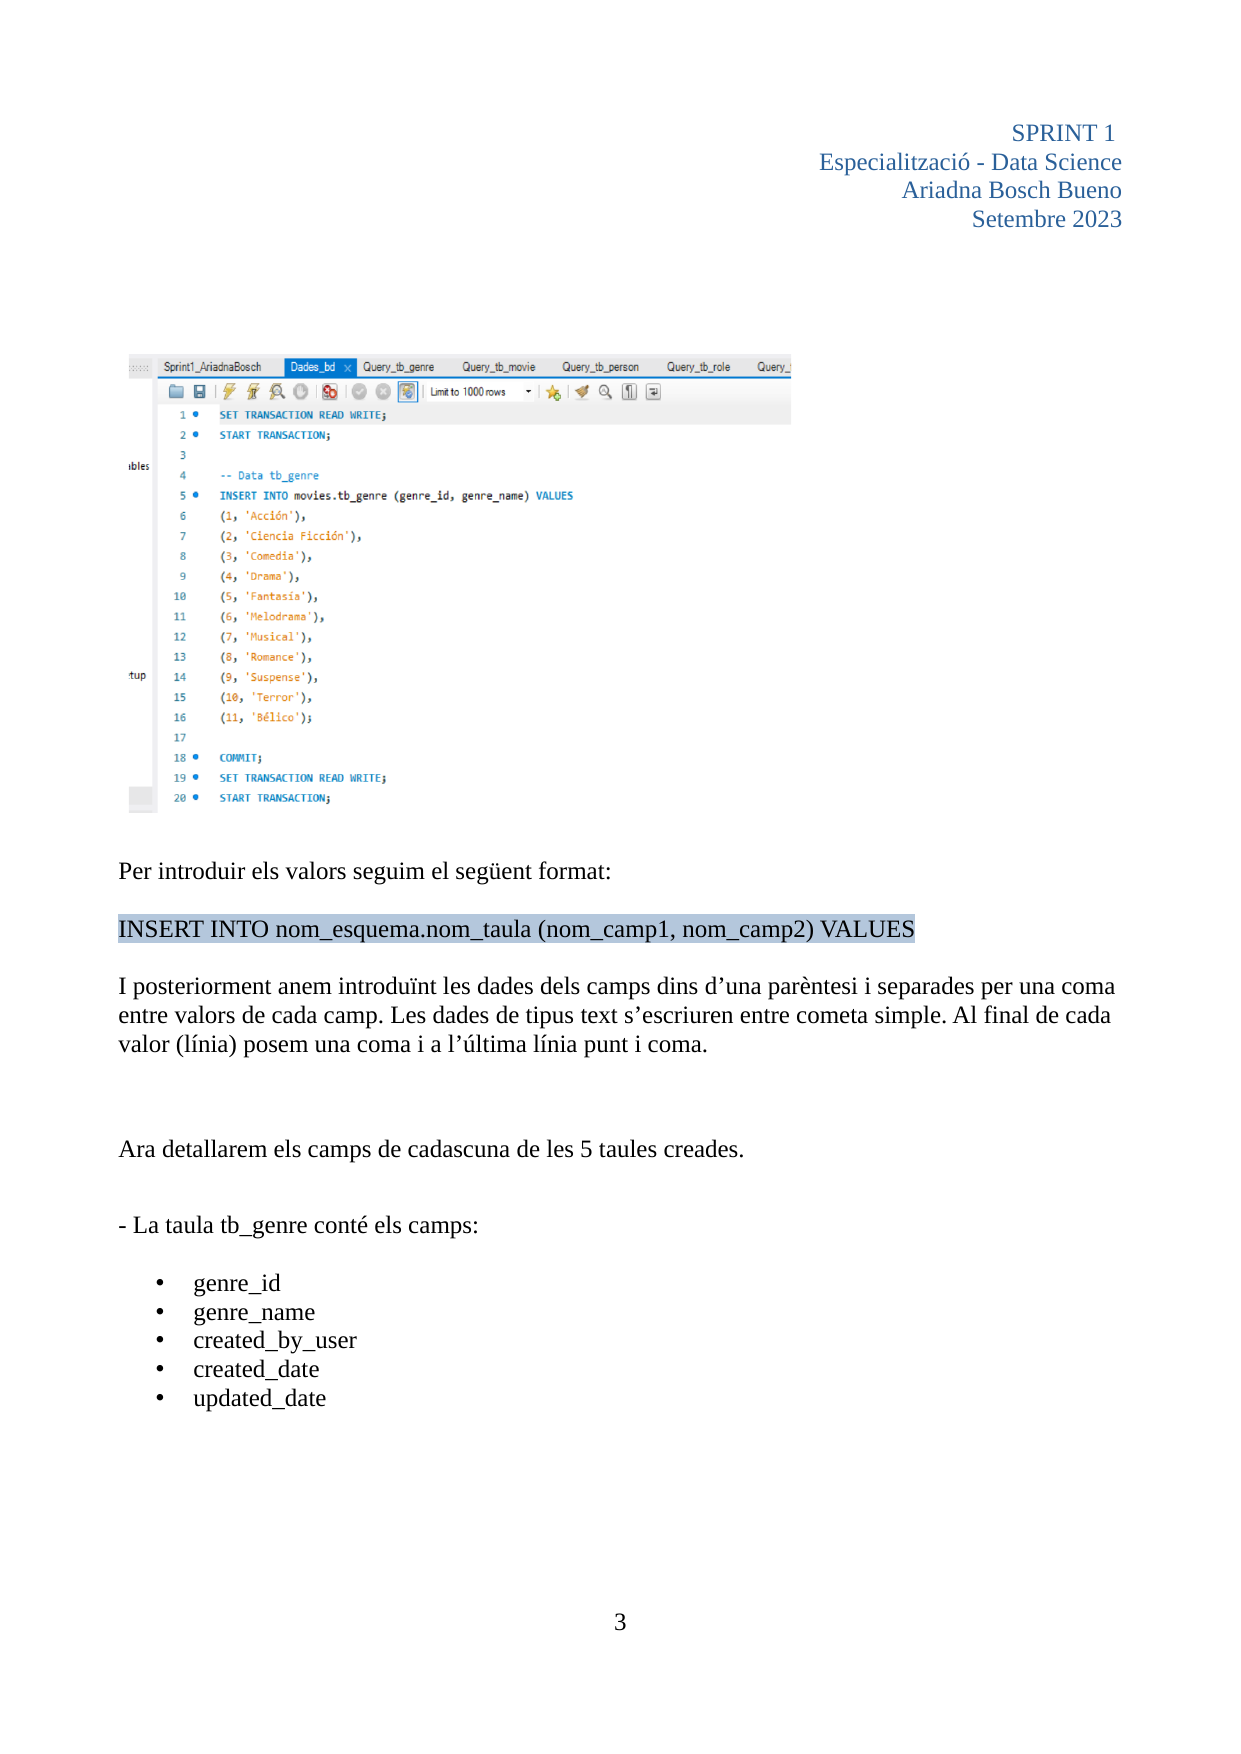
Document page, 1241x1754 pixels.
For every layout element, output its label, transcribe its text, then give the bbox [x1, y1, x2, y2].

picture [128, 354, 420, 813]
text I posteriorment anem introduïnt les dades dels camps dins d’una parèntesi i separades per una coma entre valors de cada camp. Les dades de tipus text s’escriuren entre cometa simple. Al final de cada valor (línia) posem una coma i a l’última línia punt i coma. [118, 971, 1122, 1058]
list genre_name [156, 1297, 1122, 1325]
text Per introduir els valors seguim el següent format: [118, 856, 1122, 885]
text Ara detallarem els camps de cadascuna de les 5 taules creades. [118, 1134, 1122, 1163]
list updated_date [156, 1383, 1122, 1412]
text INSERT INTO nom_esquema.nom_taula (nom_camp1, nom_camp2) VALUES [118, 914, 1122, 943]
text - La taula tb_genre conté els camps: [118, 1210, 1122, 1239]
list genre_id [156, 1268, 1122, 1297]
list created_date [156, 1354, 1122, 1383]
list created_by_user [156, 1325, 1122, 1354]
